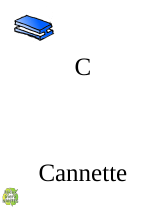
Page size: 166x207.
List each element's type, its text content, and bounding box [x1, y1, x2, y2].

picture [13, 6, 55, 48]
picture [2, 187, 19, 207]
table_cell [6, 6, 13, 46]
table_cell C [6, 46, 159, 152]
table_cell [57, 6, 108, 46]
table_cell [108, 6, 159, 46]
table_header Cannette [6, 153, 159, 193]
